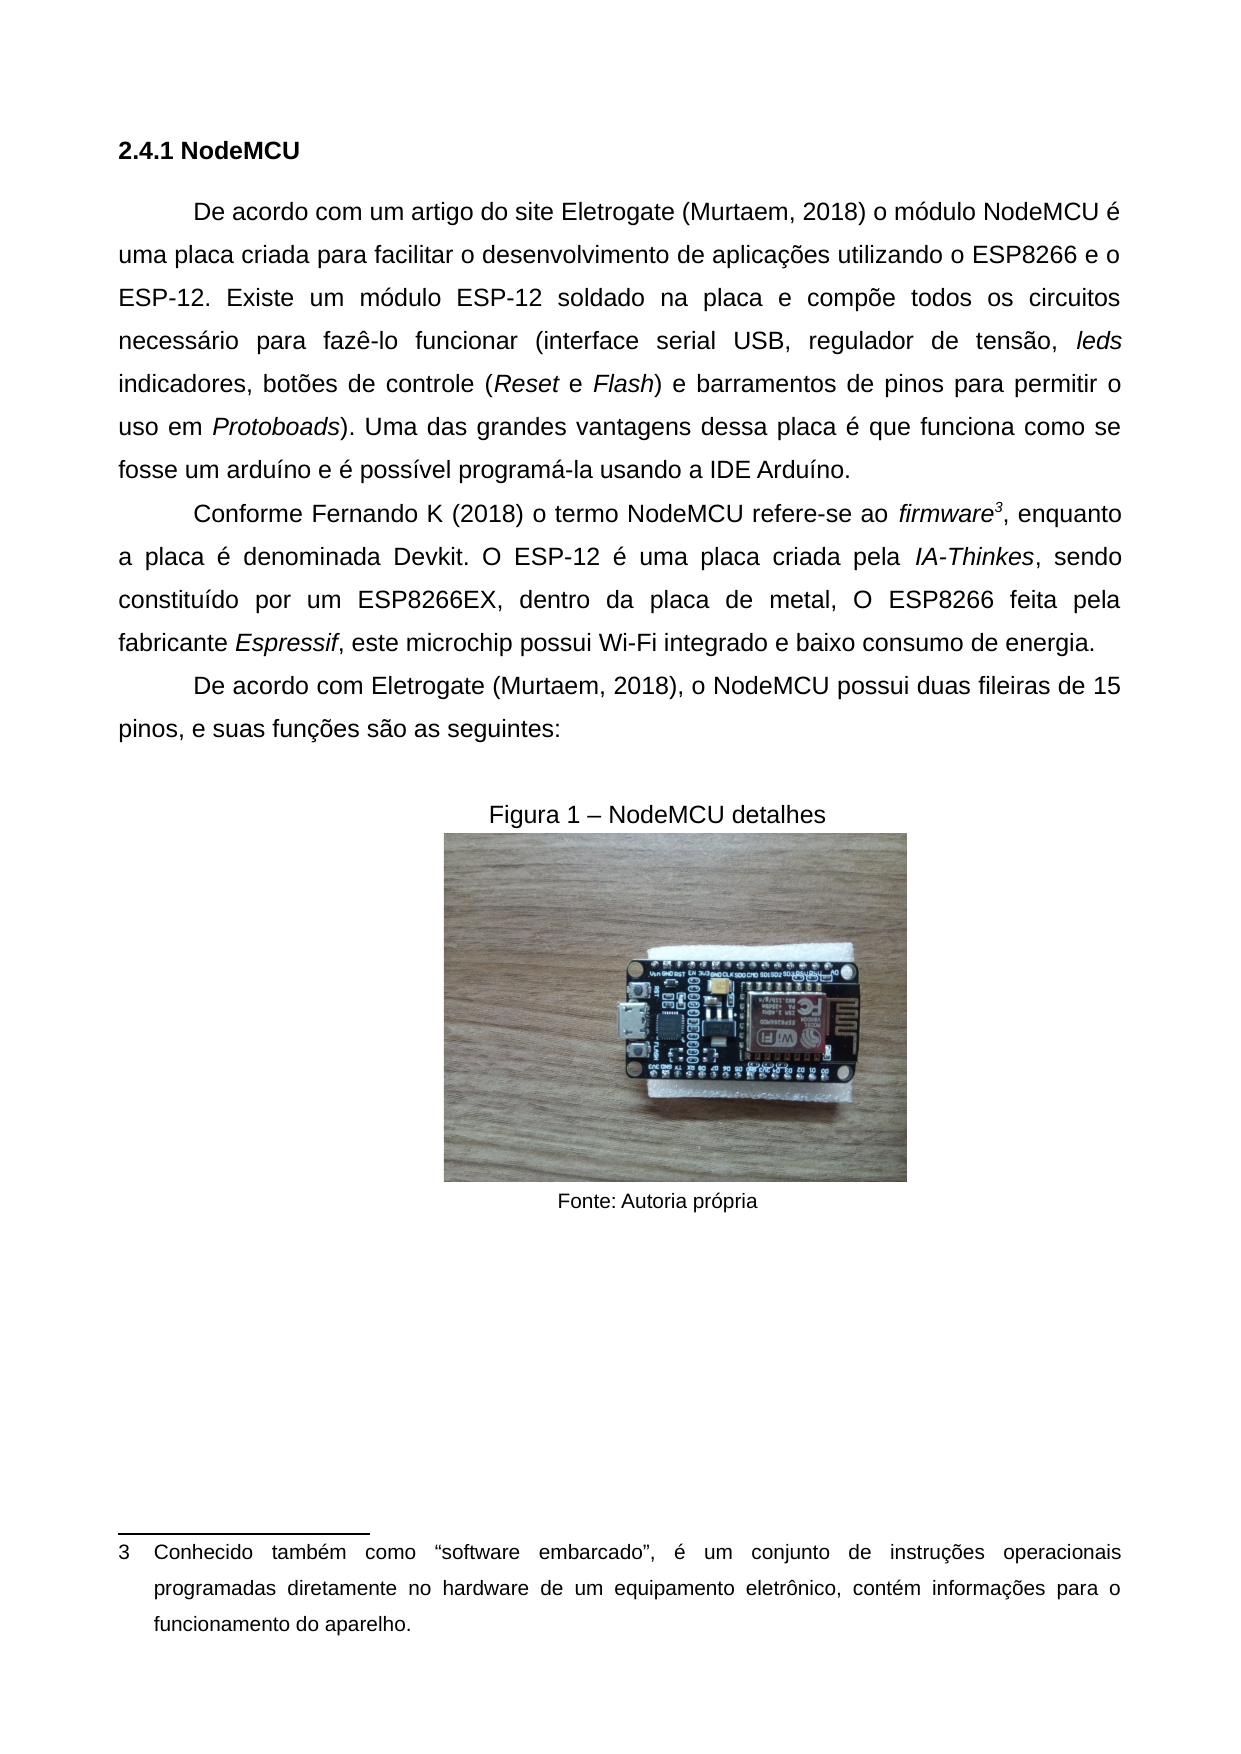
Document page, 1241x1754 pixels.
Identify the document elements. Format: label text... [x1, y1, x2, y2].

text Conforme Fernando K (2018) o termo NodeMCU refere-se ao firmware, enquanto a placa é denominada Devkit. O ESP-12 é uma placa criada pela IA-Thinkes, sendo constituído por um ESP8266EX, dentro da placa de metal, O ESP8266 feita pela fabricante Espressif, este microchip possui Wi-Fi integrado e baixo consumo de energia. [118, 498, 1122, 657]
text Conhecido também como “software embarcado”, é um conjunto de instruções operacionais programadas diretamente no hardware de um equipamento eletrônico, contém informações para o funcionamento do aparelho. [118, 1540, 1122, 1636]
text Fonte: Autoria própria [118, 1188, 1122, 1212]
text De acordo com Eletrogate (Murtaem, 2018), o NodeMCU possui duas fileiras de 15 pinos, e suas funções são as seguintes: [118, 671, 1122, 743]
picture [443, 833, 907, 1182]
text De acordo com um artigo do site Eletrogate (Murtaem, 2018) o módulo NodeMCU é uma placa criada para facilitar o desenvolvimento de aplicações utilizando o ESP8266 e o ESP-12. Existe um módulo ESP-12 soldado na placa e compõe todos os circuitos necessário para fazê-lo funcionar (interface serial USB, regulador de tensão, leds indicadores, botões de controle (Reset e Flash) e barramentos de pinos para permitir o uso em Protoboads). Uma das grandes vantagens dessa placa é que funciona como se fosse um arduíno e é possível programá-la usando a IDE Arduíno. [118, 197, 1122, 484]
text Figura 1 – NodeMCU detalhes [118, 800, 1122, 829]
subtitle 2.4.1 NodeMCU [118, 136, 1122, 164]
